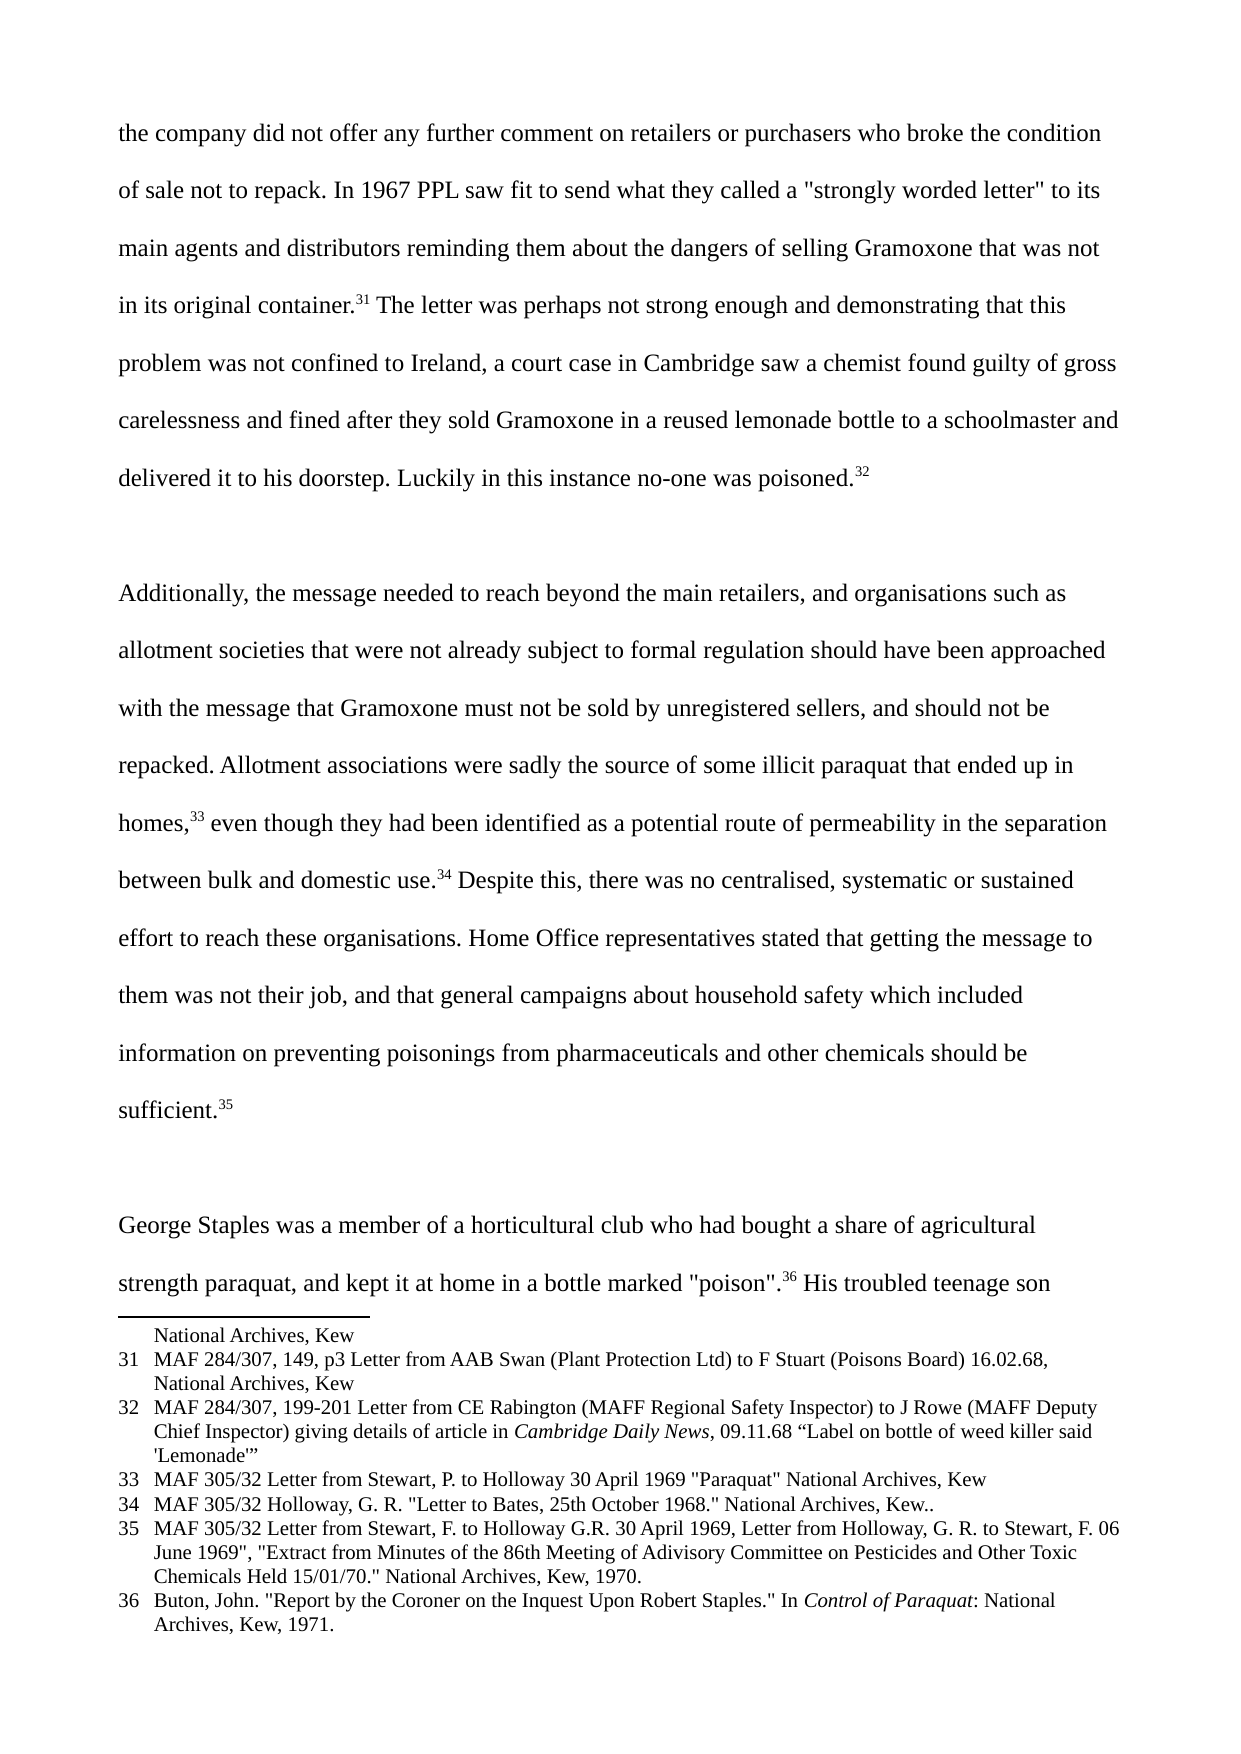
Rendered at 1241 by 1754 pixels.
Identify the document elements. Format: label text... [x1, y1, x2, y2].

text Additionally, the message needed to reach beyond the main retailers, and organisations such as allotment societies that were not already subject to formal regulation should have been approached with the message that Gramoxone must not be sold by unregistered sellers, and should not be repacked. Allotment associations were sadly the source of some illicit paraquat that ended up in homes, even though they had been identified as a potential route of permeability in the separation between bulk and domestic use. Despite this, there was no centralised, systematic or sustained effort to reach these organisations. Home Office representatives stated that getting the message to them was not their job, and that general campaigns about household safety which included information on preventing poisonings from pharmaceuticals and other chemicals should be sufficient. [118, 578, 1122, 1124]
text Buton, John. "Report by the Coroner on the Inquest Upon Robert Staples." In Control of Paraquat: National Archives, Kew, 1971. [118, 1588, 1122, 1636]
text MAF 305/32 Letter from Stewart, F. to Holloway G.R. 30 April 1969, Letter from Holloway, G. R. to Stewart, F. 06 June 1969", "Extract from Minutes of the 86th Meeting of Adivisory Committee on Pesticides and Other Toxic Chemicals Held 15/01/70." National Archives, Kew, 1970. [118, 1516, 1122, 1588]
text MAF 284/307, 199-201 Letter from CE Rabington (MAFF Regional Safety Inspector) to J Rowe (MAFF Deputy Chief Inspector) giving details of article in Cambridge Daily News, 09.11.68 “Label on bottle of weed killer said 'Lemonade'” [118, 1395, 1122, 1467]
text National Archives, Kew [118, 1323, 1122, 1347]
text the company did not offer any further comment on retailers or purchasers who broke the condition of sale not to repack. In 1967 PPL saw fit to send what they called a "strongly worded letter" to its main agents and distributors reminding them about the dangers of selling Gramoxone that was not in its original container. The letter was perhaps not strong enough and demonstrating that this problem was not confined to Ireland, a court case in Cambridge saw a chemist found guilty of gross carelessness and fined after they sold Gramoxone in a reused lemonade bottle to a schoolmaster and delivered it to his doorstep. Luckily in this instance no-one was poisoned. [118, 118, 1122, 492]
text George Staples was a member of a horticultural club who had bought a share of agricultural strength paraquat, and kept it at home in a bottle marked "poison". His troubled teenage son [118, 1211, 1122, 1297]
text MAF 305/32 Holloway, G. R. "Letter to Bates, 25th October 1968." National Archives, Kew.. [118, 1491, 1122, 1516]
text MAF 284/307, 149, p3 Letter from AAB Swan (Plant Protection Ltd) to F Stuart (Poisons Board) 16.02.68, National Archives, Kew [118, 1347, 1122, 1395]
text MAF 305/32 Letter from Stewart, P. to Holloway 30 April 1969 "Paraquat" National Archives, Kew [118, 1467, 1122, 1491]
